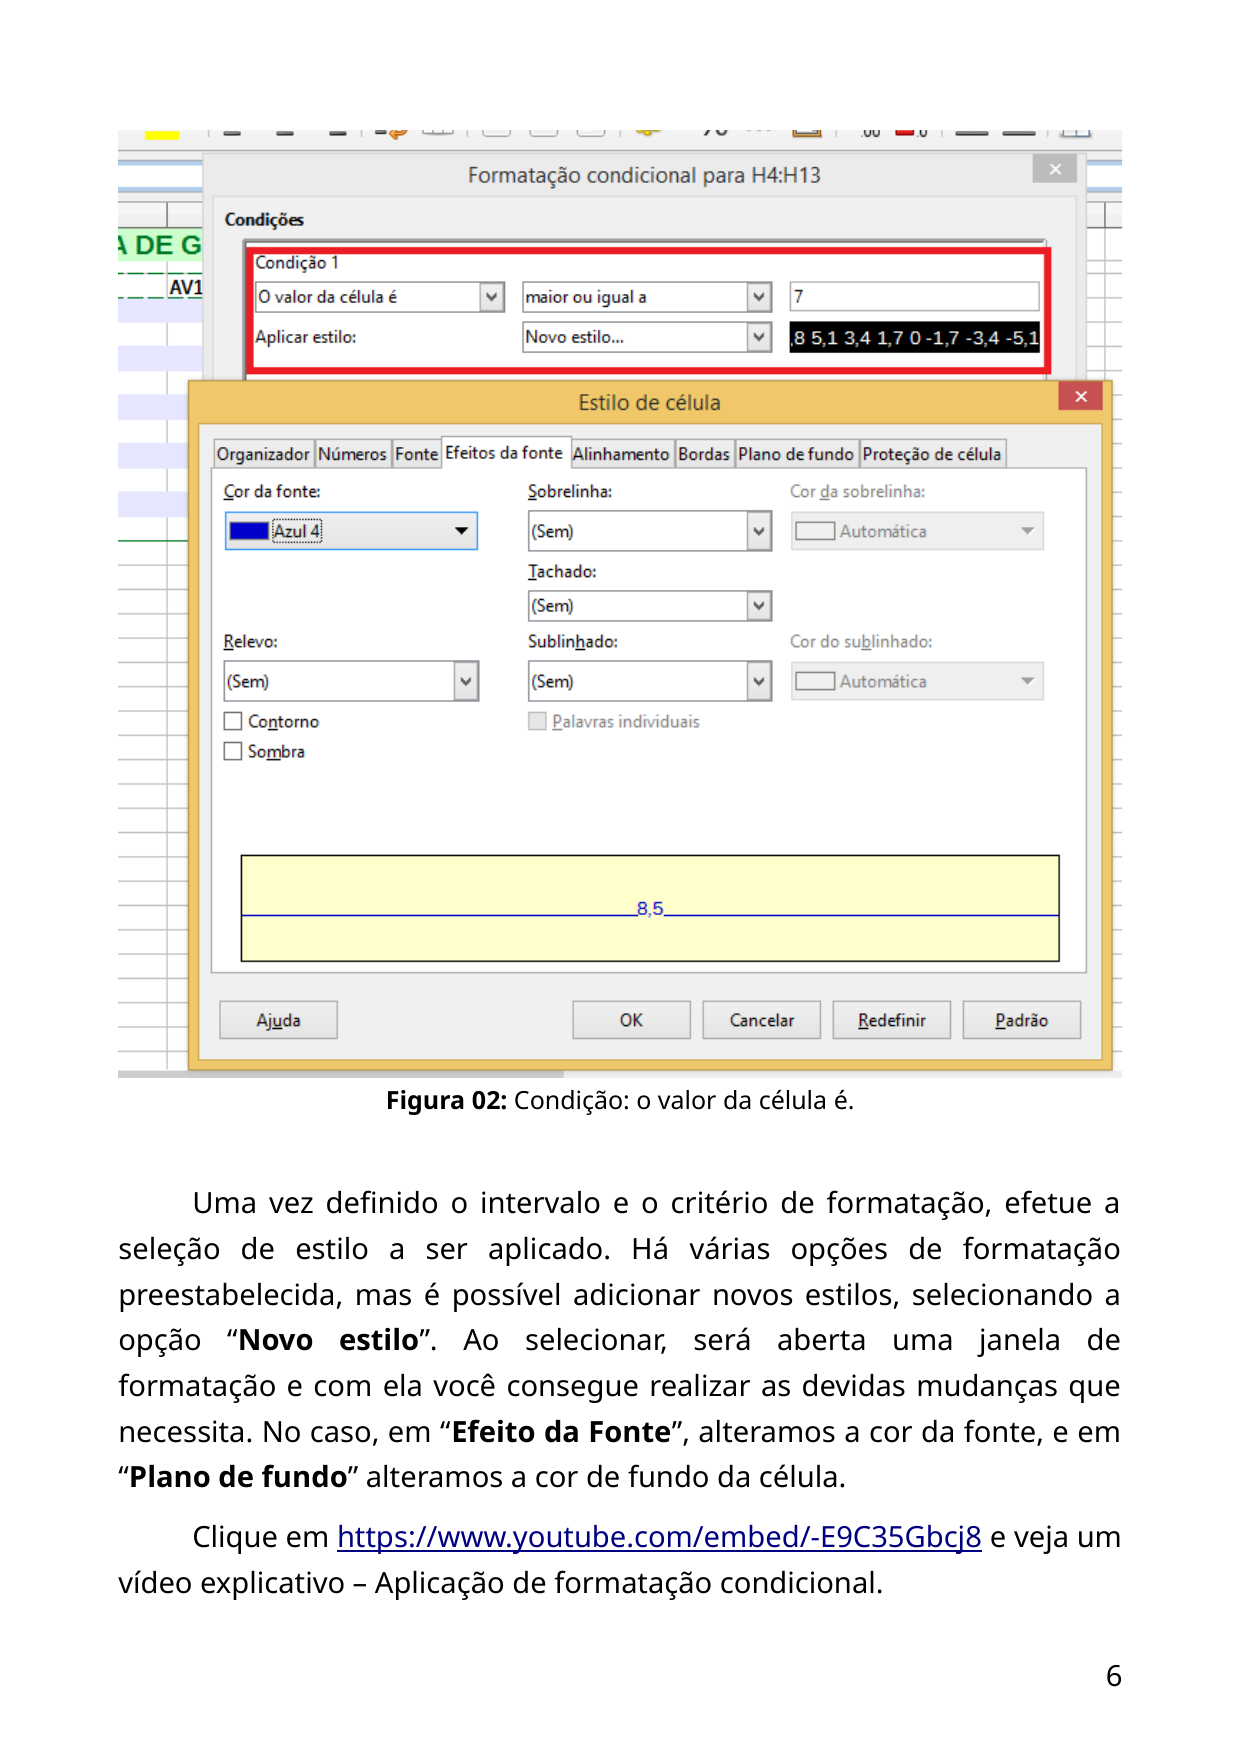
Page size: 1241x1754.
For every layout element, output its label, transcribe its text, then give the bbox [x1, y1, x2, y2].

text Uma vez definido o intervalo e o critério de formatação, efetue a seleção de estilo a ser aplicado. Há várias opções de formatação preestabelecida, mas é possível adicionar novos estilos, selecionando a opção “Novo estilo”. Ao selecionar, será aberta uma janela de formatação e com ela você consegue realizar as devidas mudanças que necessita. No caso, em “Efeito da Fonte”, alteramos a cor da fonte, e em “Plano de fundo” alteramos a cor de fundo da célula. [118, 1183, 1122, 1496]
text Figura 02: Condição: o valor da célula é. [118, 1078, 1122, 1117]
picture [118, 130, 1123, 1078]
text Clique em https://www.youtube.com/embed/-E9C35Gbcj8 e veja um vídeo explicativo – Aplicação de formatação condicional. [118, 1517, 1122, 1602]
